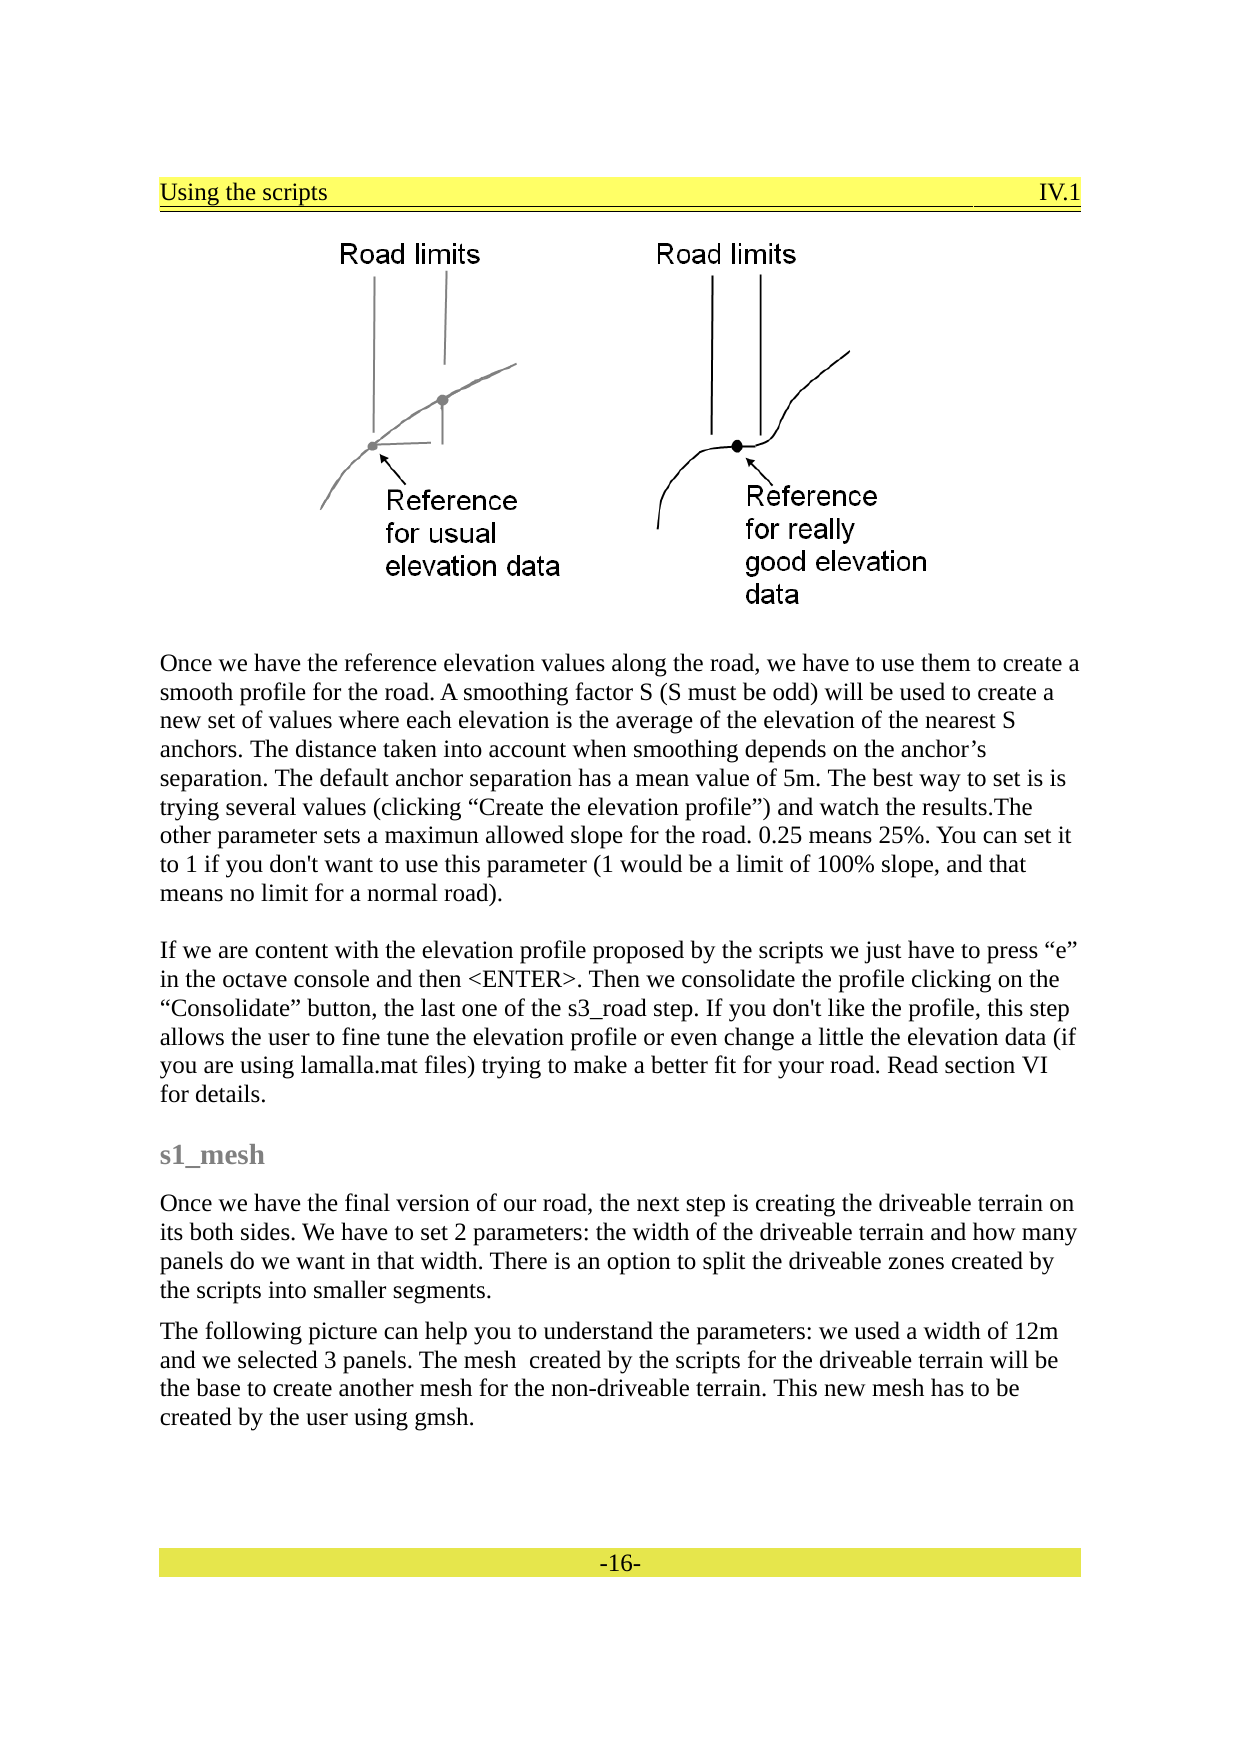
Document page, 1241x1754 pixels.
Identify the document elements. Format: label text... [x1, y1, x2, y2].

text Once we have the reference elevation values along the road, we have to use them to create a smooth profile for the road. A smoothing factor S (S must be odd) will be used to create a new set of values where each elevation is the average of the elevation of the nearest S anchors. The distance taken into account when smoothing depends on the anchor’s separation. The default anchor separation has a mean value of 5m. The best way to set is is trying several values (clicking “Create the elevation profile”) and watch the results.The other parameter sets a maximun allowed slope for the road. 0.25 means 25%. You can set it to 1 if you don't want to use this parameter (1 would be a limit of 100% slope, and that means no limit for a normal road). [159, 648, 1081, 907]
text If we are content with the elevation profile proposed by the scripts we just have to press “e” in the octave console and then <ENTER>. Then we consolidate the profile clicking on the “Consolidate” button, the last one of the s3_road step. If you don't like the profile, this step allows the user to fine tune the elevation profile or even change a little the elevation data (if you are using lamalla.mat files) trying to make a better fit for your road. Read section VI for details. [159, 935, 1081, 1108]
subtitle s1_mesh [159, 1137, 1081, 1171]
picture [301, 240, 939, 619]
text Once we have the final version of our road, the next step is creating the driveable terrain on its both sides. We have to set 2 parameters: the width of the driveable terrain and how many panels do we want in that width. There is an option to split the driveable zones created by the scripts into smaller segments. [159, 1188, 1081, 1303]
text The following picture can help you to understand the parameters: we used a width of 12m and we selected 3 panels. The mesh created by the scripts for the driveable terrain will be the base to create another mesh for the non-driveable terrain. This new mesh has to be created by the user using gmsh. [159, 1316, 1081, 1431]
